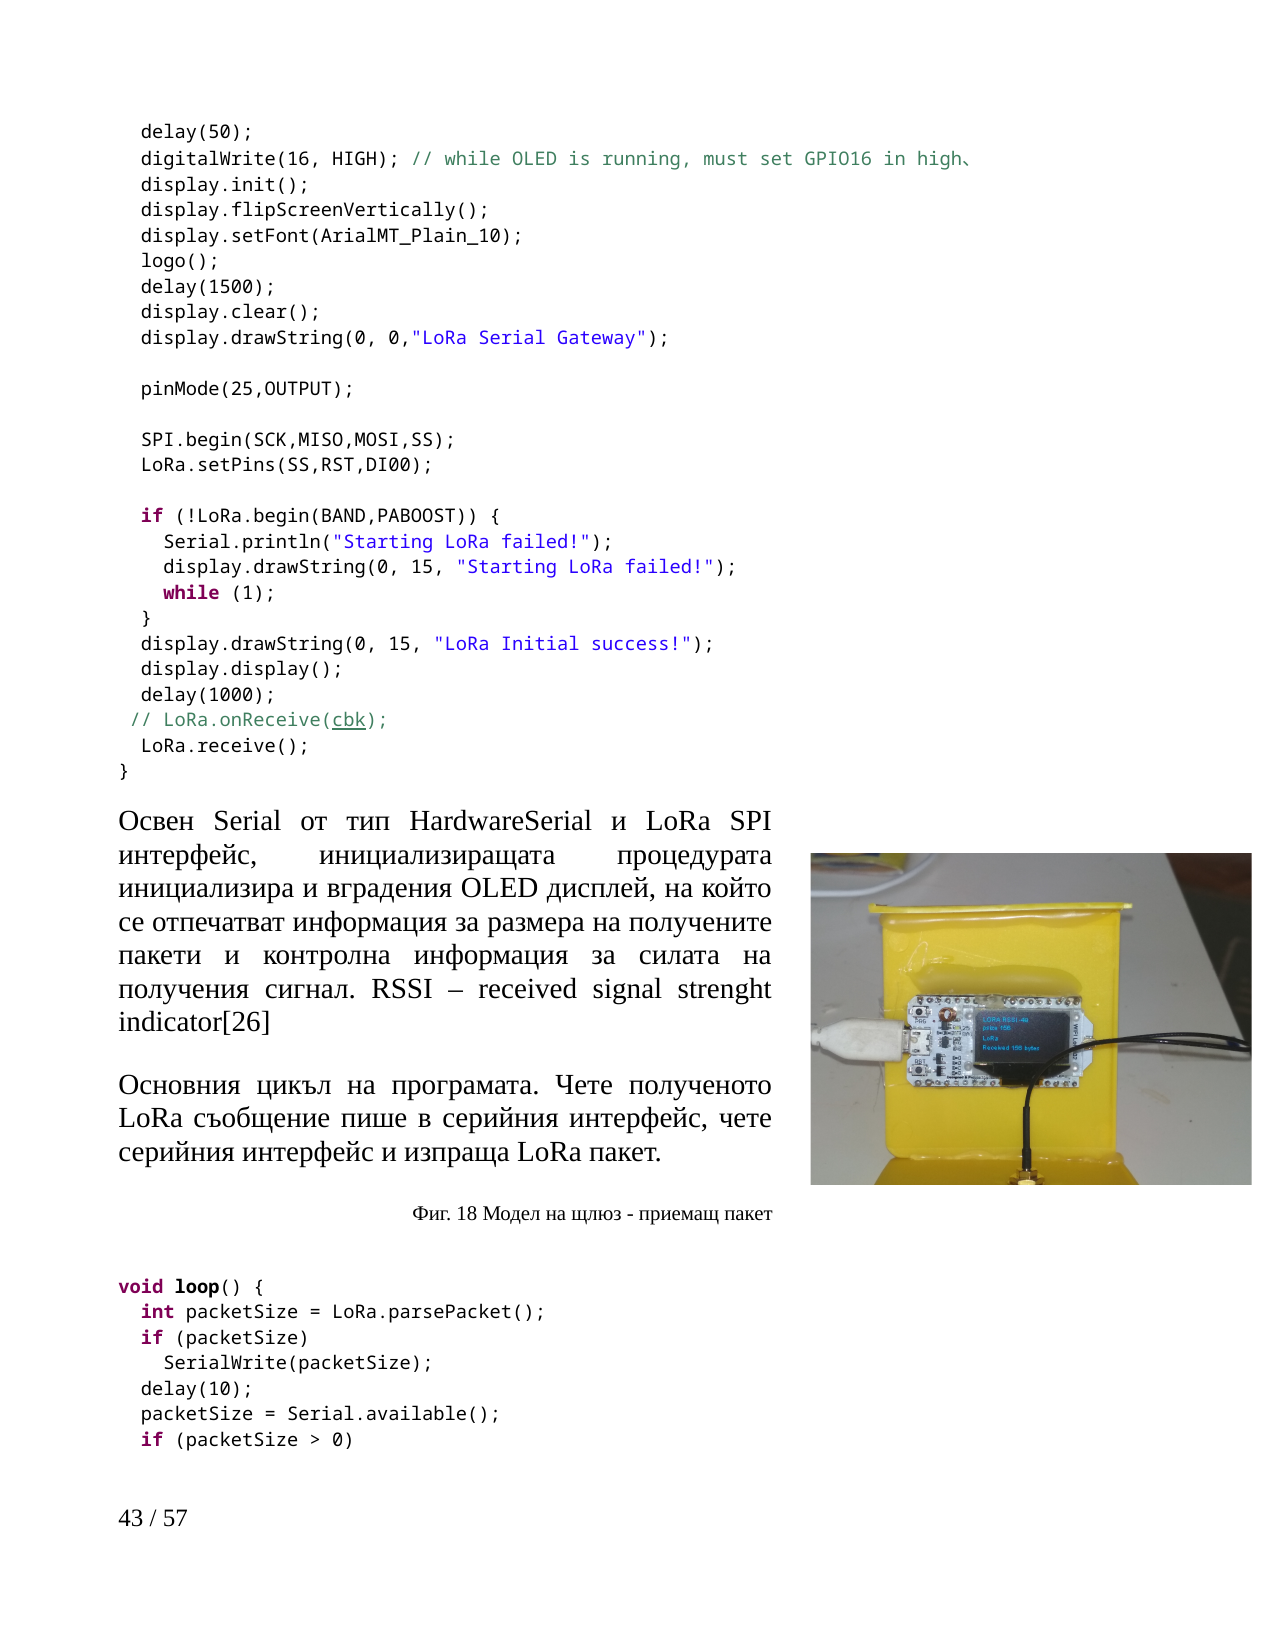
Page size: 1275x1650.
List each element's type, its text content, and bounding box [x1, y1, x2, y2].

text if (packetSize) [118, 1324, 1157, 1349]
picture [810, 853, 1252, 1185]
text // LoRa.onReceive(cbk); [118, 707, 1157, 732]
text SerialWrite(packetSize); [118, 1349, 1157, 1375]
text while (1); [118, 579, 1157, 605]
text delay(50); [118, 118, 1157, 144]
text display.drawString(0, 15, "LoRa Initial success!"); [118, 630, 1157, 656]
text int packetSize = LoRa.parsePacket(); [118, 1298, 1157, 1324]
text display.init(); [118, 171, 1157, 196]
text SPI.begin(SCK,MISO,MOSI,SS); [118, 426, 1157, 452]
text delay(1000); [118, 681, 1157, 707]
text delay(10); [118, 1375, 1157, 1401]
text logo(); [118, 247, 1157, 273]
text display.drawString(0, 0,"LoRa Serial Gateway"); [118, 324, 1157, 349]
text pinMode(25,OUTPUT); [118, 375, 1157, 401]
text display.setFont(ArialMT_Plain_10); [118, 222, 1157, 247]
text void loop() { [118, 1273, 1157, 1298]
text display.clear(); [118, 298, 1157, 324]
text packetSize = Serial.available(); [118, 1401, 1157, 1426]
text Освен Serial от тип HardwareSerial и LoRa SPI интерфейс, инициализиращата процедурата инициализира и вградения OLED дисплей, на който се отпечатват информация за размера на получените пакети и контролна информация за силата на получения сигнал. RSSI – received signal strenght indicator[26] [118, 803, 773, 1038]
text delay(1500); [118, 273, 1157, 298]
text digitalWrite(16, HIGH); // while OLED is running, must set GPIO16 in high、 [118, 144, 1157, 171]
text } [118, 605, 1157, 630]
text display.flipScreenVertically(); [118, 196, 1157, 222]
text LoRa.receive(); [118, 732, 1157, 758]
text Основния цикъл на програмата. Чете полученото LoRa съобщение пише в серийния интерфейс, чете серийния интерфейс и изпраща LoRa пакет. [118, 1067, 773, 1167]
text if (packetSize > 0) [118, 1426, 1157, 1452]
text Serial.println("Starting LoRa failed!"); [118, 528, 1157, 554]
text display.display(); [118, 656, 1157, 681]
text LoRa.setPins(SS,RST,DI00); [118, 452, 1157, 477]
text if (!LoRa.begin(BAND,PABOOST)) { [118, 503, 1157, 528]
text Фиг. 18 Модел на щлюз - приемащ пакет [118, 1201, 773, 1225]
text display.drawString(0, 15, "Starting LoRa failed!"); [118, 554, 1157, 579]
text } [118, 758, 1157, 783]
